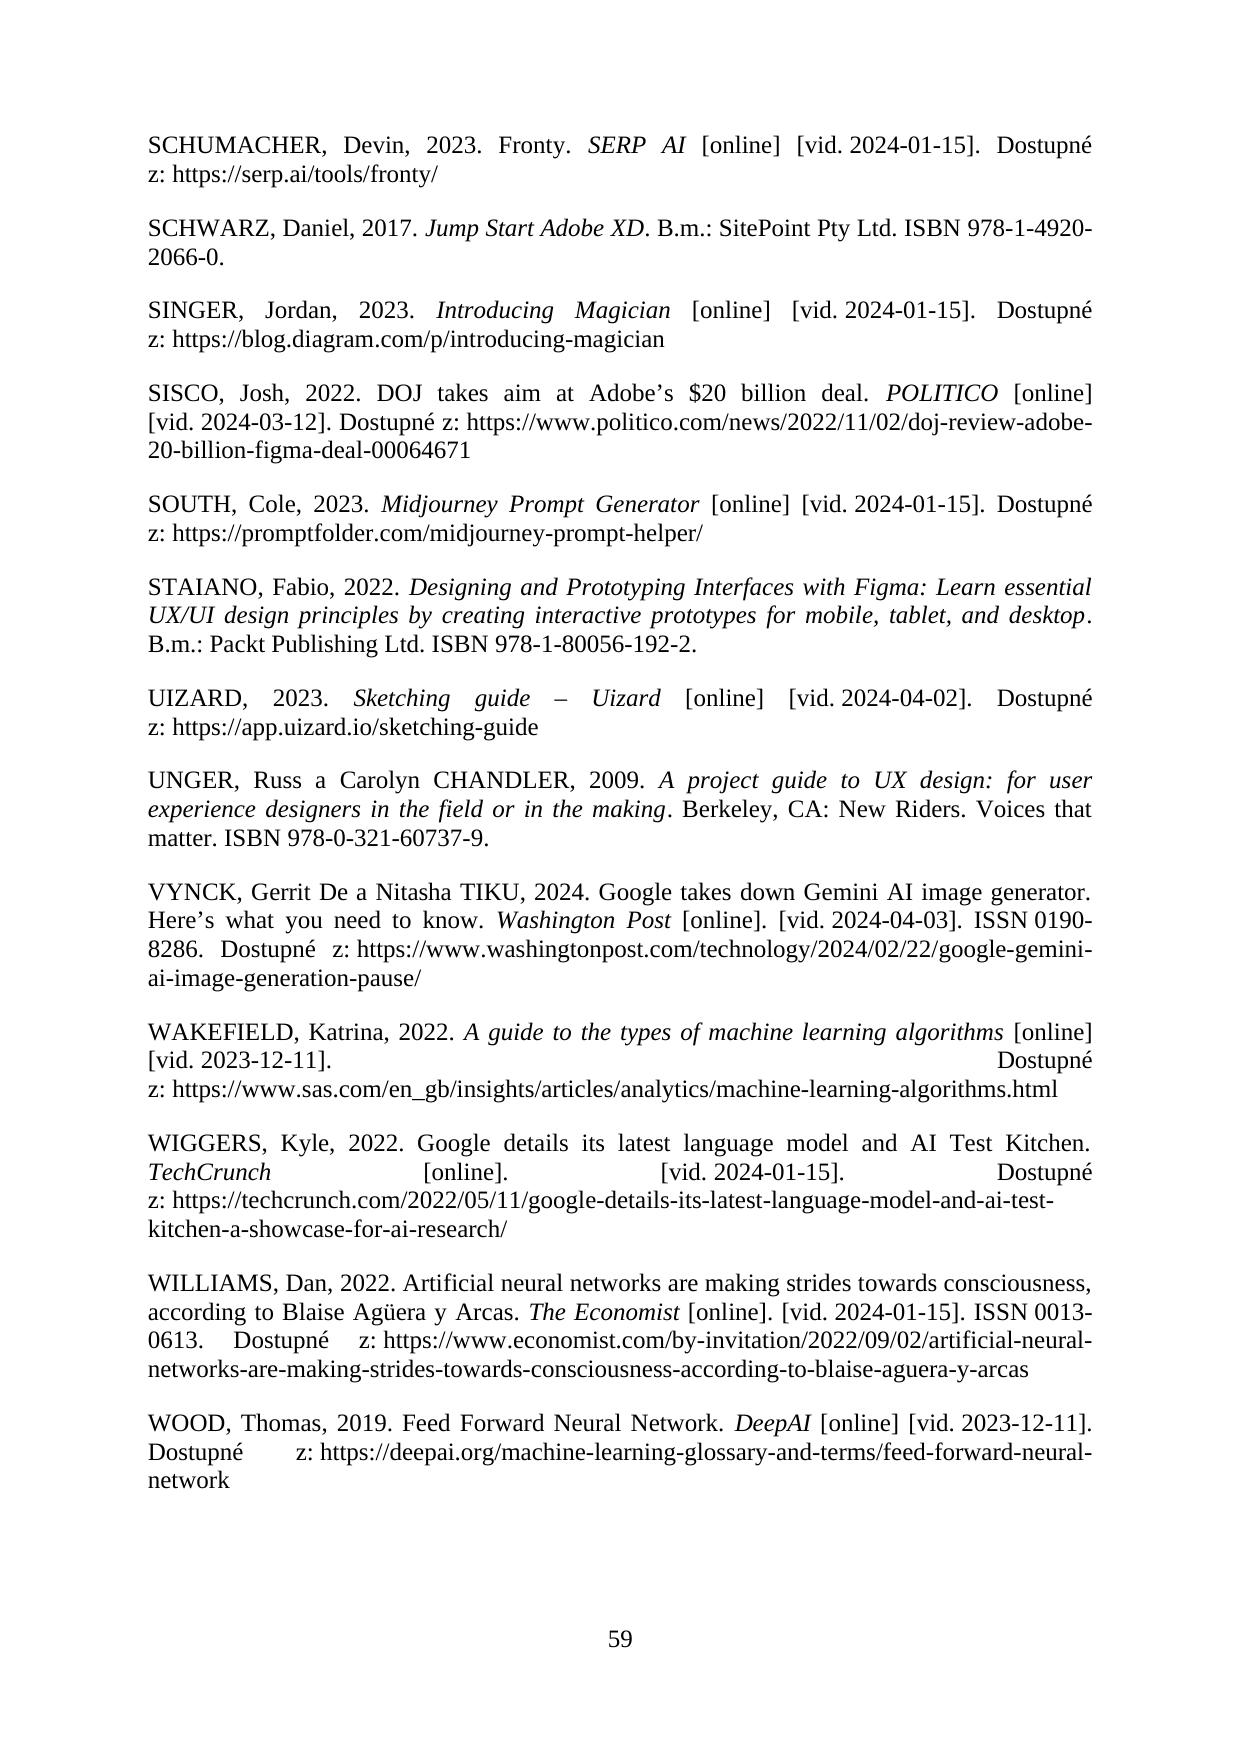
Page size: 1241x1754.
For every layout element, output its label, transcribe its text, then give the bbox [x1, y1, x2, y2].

text WAKEFIELD, Katrina, 2022. A guide to the types of machine learning algorithms [online] [vid. 2023-12-11]. Dostupné z: https://www.sas.com/en_gb/insights/articles/analytics/machine-learning-algorithms.html [148, 1017, 1092, 1103]
text SOUTH, Cole, 2023. Midjourney Prompt Generator [online] [vid. 2024-01-15]. Dostupné z: https://promptfolder.com/midjourney-prompt-helper/ [148, 489, 1092, 547]
text UIZARD, 2023. Sketching guide – Uizard [online] [vid. 2024-04-02]. Dostupné z: https://app.uizard.io/sketching-guide [148, 683, 1092, 740]
text WILLIAMS, Dan, 2022. Artificial neural networks are making strides towards consciousness, according to Blaise Agüera y Arcas. The Economist [online]. [vid. 2024-01-15]. ISSN 0013-0613. Dostupné z: https://www.economist.com/by-invitation/2022/09/02/artificial-neural-networks-are-making-strides-towards-consciousness-according-to-blaise-aguera-y-arcas [148, 1268, 1092, 1383]
text SINGER, Jordan, 2023. Introducing Magician [online] [vid. 2024-01-15]. Dostupné z: https://blog.diagram.com/p/introducing-magician [148, 295, 1092, 353]
text SCHWARZ, Daniel, 2017. Jump Start Adobe XD. B.m.: SitePoint Pty Ltd. ISBN 978-1-4920-2066-0. [148, 213, 1092, 270]
text SISCO, Josh, 2022. DOJ takes aim at Adobe’s $20 billion deal. POLITICO [online] [vid. 2024-03-12]. Dostupné z: https://www.politico.com/news/2022/11/02/doj-review-adobe-20-billion-figma-deal-00064671 [148, 378, 1092, 464]
text STAIANO, Fabio, 2022. Designing and Prototyping Interfaces with Figma: Learn essential UX/UI design principles by creating interactive prototypes for mobile, tablet, and desktop. B.m.: Packt Publishing Ltd. ISBN 978-1-80056-192-2. [148, 572, 1092, 658]
text WOOD, Thomas, 2019. Feed Forward Neural Network. DeepAI [online] [vid. 2023-12-11]. Dostupné z: https://deepai.org/machine-learning-glossary-and-terms/feed-forward-neural-network [148, 1408, 1092, 1494]
text UNGER, Russ a Carolyn CHANDLER, 2009. A project guide to UX design: for user experience designers in the field or in the making. Berkeley, CA: New Riders. Voices that matter. ISBN 978-0-321-60737-9. [148, 765, 1092, 852]
text WIGGERS, Kyle, 2022. Google details its latest language model and AI Test Kitchen. TechCrunch [online]. [vid. 2024-01-15]. Dostupné z: https://techcrunch.com/2022/05/11/google-details-its-latest-language-model-and-ai-test-kitchen-a-showcase-for-ai-research/ [148, 1128, 1092, 1243]
text SCHUMACHER, Devin, 2023. Fronty. SERP AI [online] [vid. 2024-01-15]. Dostupné z: https://serp.ai/tools/fronty/ [148, 130, 1092, 188]
text VYNCK, Gerrit De a Nitasha TIKU, 2024. Google takes down Gemini AI image generator. Here’s what you need to know. Washington Post [online]. [vid. 2024-04-03]. ISSN 0190-8286. Dostupné z: https://www.washingtonpost.com/technology/2024/02/22/google-gemini-ai-image-generation-pause/ [148, 877, 1092, 992]
